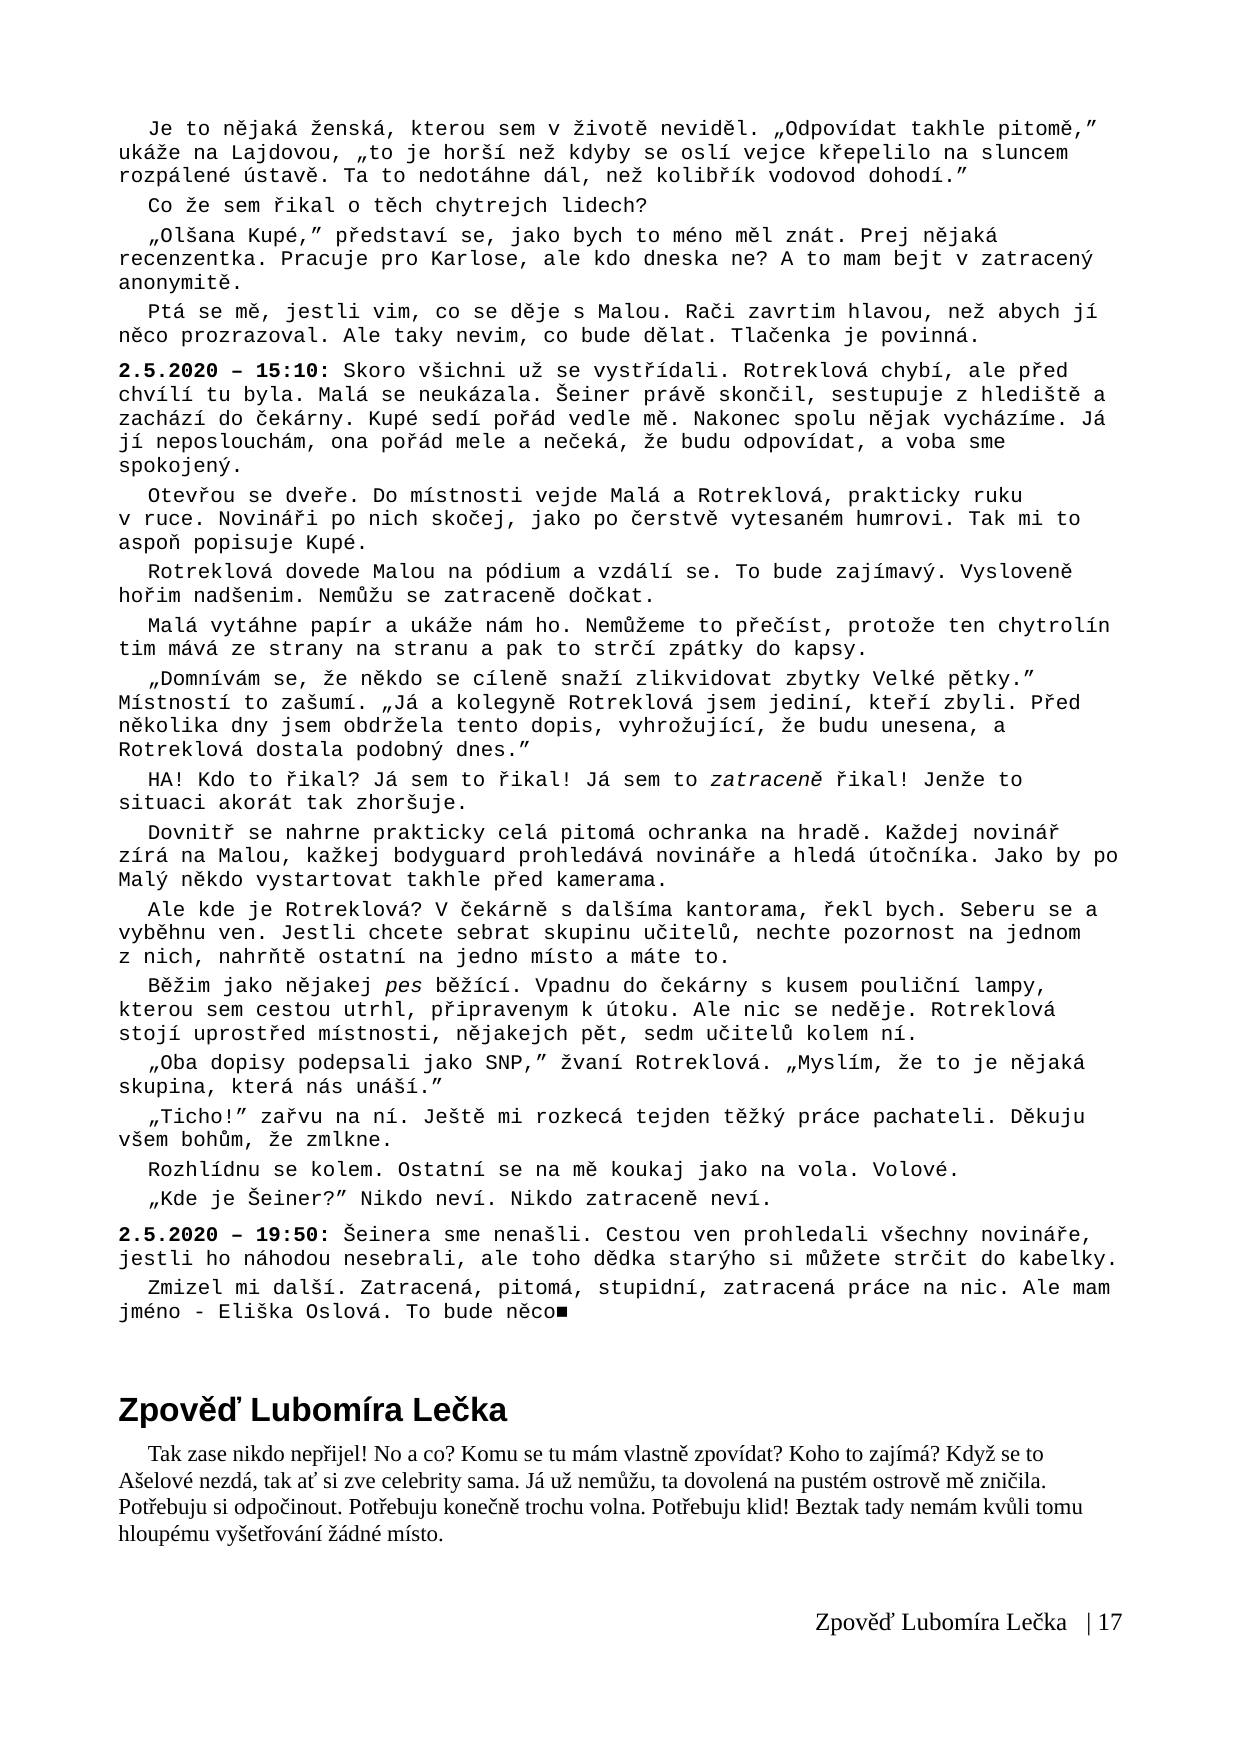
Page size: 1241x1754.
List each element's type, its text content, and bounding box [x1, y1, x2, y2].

text Malá vytáhne papír a ukáže nám ho. Nemůžeme to přečíst, protože ten chytrolín tim mává ze strany na stranu a pak to strčí zpátky do kapsy. [118, 615, 1122, 662]
text Dovnitř se nahrne prakticky celá pitomá ochranka na hradě. Každej novinář zírá na Malou, kažkej bodyguard prohledává novináře a hledá útočníka. Jako by po Malý někdo vystartovat takhle před kamerama. [118, 822, 1122, 893]
text Je to nějaká ženská, kterou sem v životě neviděl. „Odpovídat takhle pitomě,” ukáže na Lajdovou, „to je horší než kdyby se oslí vejce křepelilo na sluncem rozpálené ústavě. Ta to nedotáhne dál, než kolibřík vodovod dohodí.” [118, 118, 1122, 189]
text „Domnívám se, že někdo se cíleně snaží zlikvidovat zbytky Velké pětky.” Místností to zašumí. „Já a kolegyně Rotreklová jsem jediní, kteří zbyli. Před několika dny jsem obdržela tento dopis, vyhrožující, že budu unesena, a Rotreklová dostala podobný dnes.” [118, 668, 1122, 763]
text Ale kde je Rotreklová? V čekárně s dalšíma kantorama, řekl bych. Seberu se a vyběhnu ven. Jestli chcete sebrat skupinu učitelů, nechte pozornost na jednom z nich, nahrňtě ostatní na jedno místo a máte to. [118, 899, 1122, 969]
text Co že sem řikal o těch chytrejch lidech? [118, 195, 1122, 219]
text Rozhlídnu se kolem. Ostatní se na mě koukaj jako na vola. Volové. [118, 1159, 1122, 1182]
text HA! Kdo to řikal? Já sem to řikal! Já sem to zatraceně řikal! Jenže to situaci akorát tak zhoršuje. [118, 768, 1122, 816]
text Otevřou se dveře. Do místnosti vejde Malá a Rotreklová, prakticky ruku v ruce. Novináři po nich skočej, jako po čerstvě vytesaném humrovi. Tak mi to aspoň popisuje Kupé. [118, 485, 1122, 556]
text „Kde je Šeiner?” Nikdo neví. Nikdo zatraceně neví. [118, 1188, 1122, 1212]
subtitle Zpověď Lubomíra Lečka [118, 1389, 1122, 1428]
text Zmizel mi další. Zatracená, pitomá, stupidní, zatracená práce na nic. Ale mam jméno - Eliška Oslová. To bude něco■ [118, 1277, 1122, 1324]
text Běžim jako nějakej pes běžící. Vpadnu do čekárny s kusem pouliční lampy, kterou sem cestou utrhl, připravenym k útoku. Ale nic se neděje. Rotreklová stojí uprostřed místnosti, nějakejch pět, sedm učitelů kolem ní. [118, 976, 1122, 1046]
text „Olšana Kupé,” představí se, jako bych to méno měl znát. Prej nějaká recenzentka. Pracuje pro Karlose, ale kdo dneska ne? A to mam bejt v zatracený anonymitě. [118, 224, 1122, 296]
text „Oba dopisy podepsali jako SNP,” žvaní Rotreklová. „Myslím, že to je nějaká skupina, která nás unáší.” [118, 1052, 1122, 1100]
text Tak zase nikdo nepřijel! No a co? Komu se tu mám vlastně zpovídat? Koho to zajímá? Když se to Ašelové nezdá, tak ať si zve celebrity sama. Já už nemůžu, ta dovolená na pustém ostrově mě zničila. Potřebuju si odpočinout. Potřebuju konečně trochu volna. Potřebuju klid! Beztak tady nemám kvůli tomu hloupému vyšetřování žádné místo. [118, 1441, 1122, 1546]
text „Ticho!” zařvu na ní. Ještě mi rozkecá tejden těžký práce pachateli. Děkuju všem bohům, že zmlkne. [118, 1106, 1122, 1153]
text Rotreklová dovede Malou na pódium a vzdálí se. To bude zajímavý. Vysloveně hořim nadšenim. Nemůžu se zatraceně dočkat. [118, 562, 1122, 609]
text 2.5.2020 – 15:10: Skoro všichni už se vystřídali. Rotreklová chybí, ale před chvílí tu byla. Malá se neukázala. Šeiner právě skončil, sestupuje z hlediště a zachází do čekárny. Kupé sedí pořád vedle mě. Nakonec spolu nějak vycházíme. Já jí neposlouchám, ona pořád mele a nečeká, že budu odpovídat, a voba sme spokojený. [118, 361, 1122, 479]
text 2.5.2020 – 19:50: Šeinera sme nenašli. Cestou ven prohledali všechny novináře, jestli ho náhodou nesebrali, ale toho dědka starýho si můžete strčit do kabelky. [118, 1224, 1122, 1271]
text Ptá se mě, jestli vim, co se děje s Malou. Rači zavrtim hlavou, než abych jí něco prozrazoval. Ale taky nevim, co bude dělat. Tlačenka je povinná. [118, 301, 1122, 349]
